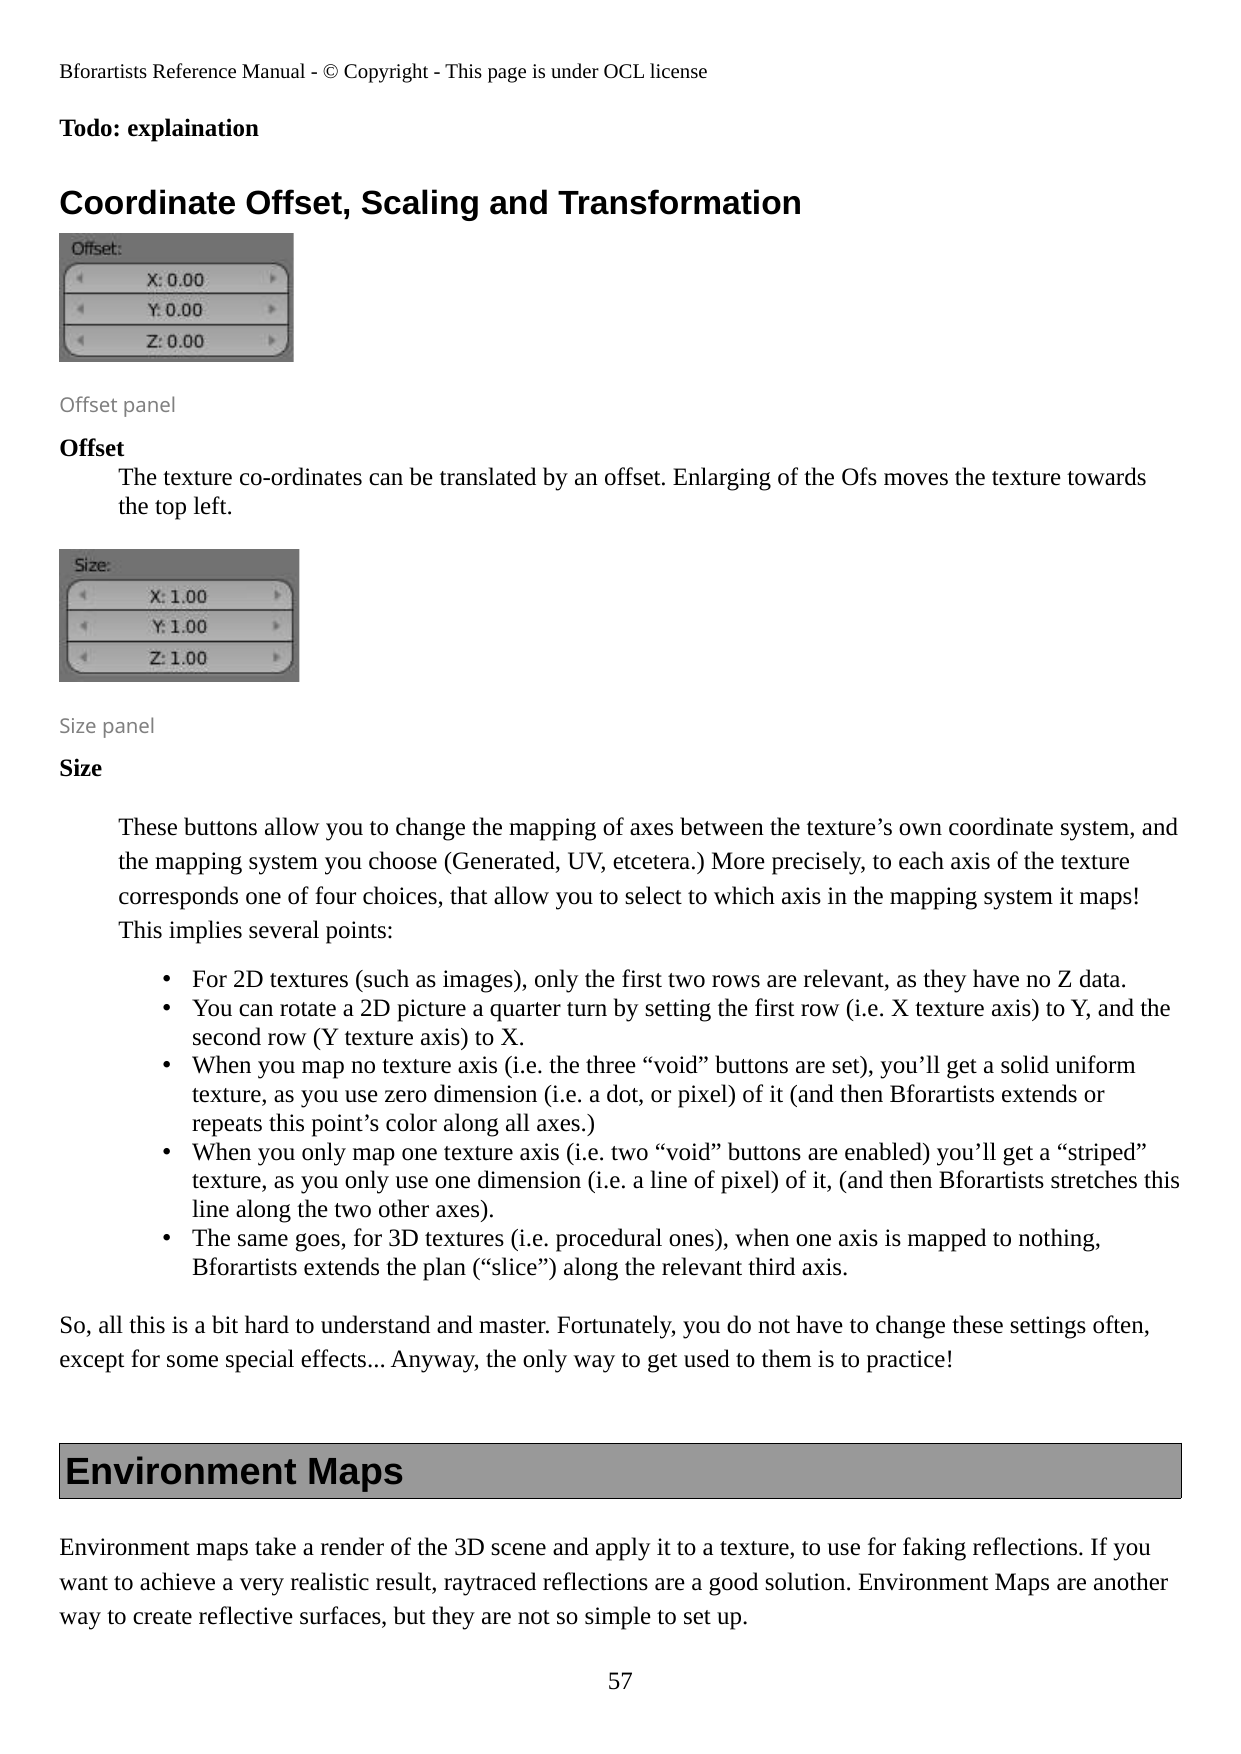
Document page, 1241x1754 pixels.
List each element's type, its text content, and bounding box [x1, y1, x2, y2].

picture [59, 549, 300, 682]
list You can rotate a 2D picture a quarter turn by setting the first row (i.e. X texture axis) to Y, and the second row (Y texture axis) to X. [162, 993, 1181, 1051]
text Size panel [59, 708, 1181, 739]
list When you only map one texture axis (i.e. two “void” buttons are enabled) you’ll get a “striped” texture, as you only use one dimension (i.e. a line of pixel) of it, (and then Bforartists stretches this line along the two other axes). [162, 1137, 1181, 1223]
picture [59, 233, 294, 362]
table_header Environment Maps [60, 1444, 1181, 1498]
text Environment maps take a render of the 3D scene and apply it to a texture, to use for faking reflections. If you want to achieve a very realistic result, raytraced reflections are a good solution. Environment Maps are another way to create reflective surfaces, but they are not so simple to set up. [59, 1532, 1181, 1630]
subtitle Coordinate Offset, Scaling and Transformation [59, 182, 1181, 221]
text So, all this is a bit hard to understand and master. Fortunately, you do not have to change these settings often, except for some special effects... Anyway, the only way to get used to them is to practice! [59, 1310, 1181, 1373]
subtitle Offset [59, 433, 1181, 462]
list The same goes, for 3D textures (i.e. procedural ones), when one axis is mapped to nothing, Bforartists extends the plan (“slice”) along the relevant third axis. [162, 1223, 1181, 1281]
text Todo: explaination [59, 113, 1181, 141]
list When you map no texture axis (i.e. the three “void” buttons are set), you’ll get a solid uniform texture, as you use zero dimension (i.e. a dot, or pixel) of it (and then Bforartists extends or repeats this point’s color along all axes.) [162, 1051, 1181, 1137]
subtitle Size [59, 753, 1181, 782]
list The texture co-ordinates can be translated by an offset. Enlarging of the Ofs moves the texture towards the top left. [118, 462, 1181, 519]
text Offset panel [59, 387, 1181, 419]
text These buttons allow you to change the mapping of axes between the texture’s own coordinate system, and the mapping system you choose (Generated, UV, etcetera.) More precisely, to each axis of the texture corresponds one of four choices, that allow you to select to which axis in the mapping system it maps! This implies several points: [118, 812, 1181, 944]
list For 2D textures (such as images), only the first two rows are relevant, as they have no Z data. [162, 964, 1181, 993]
